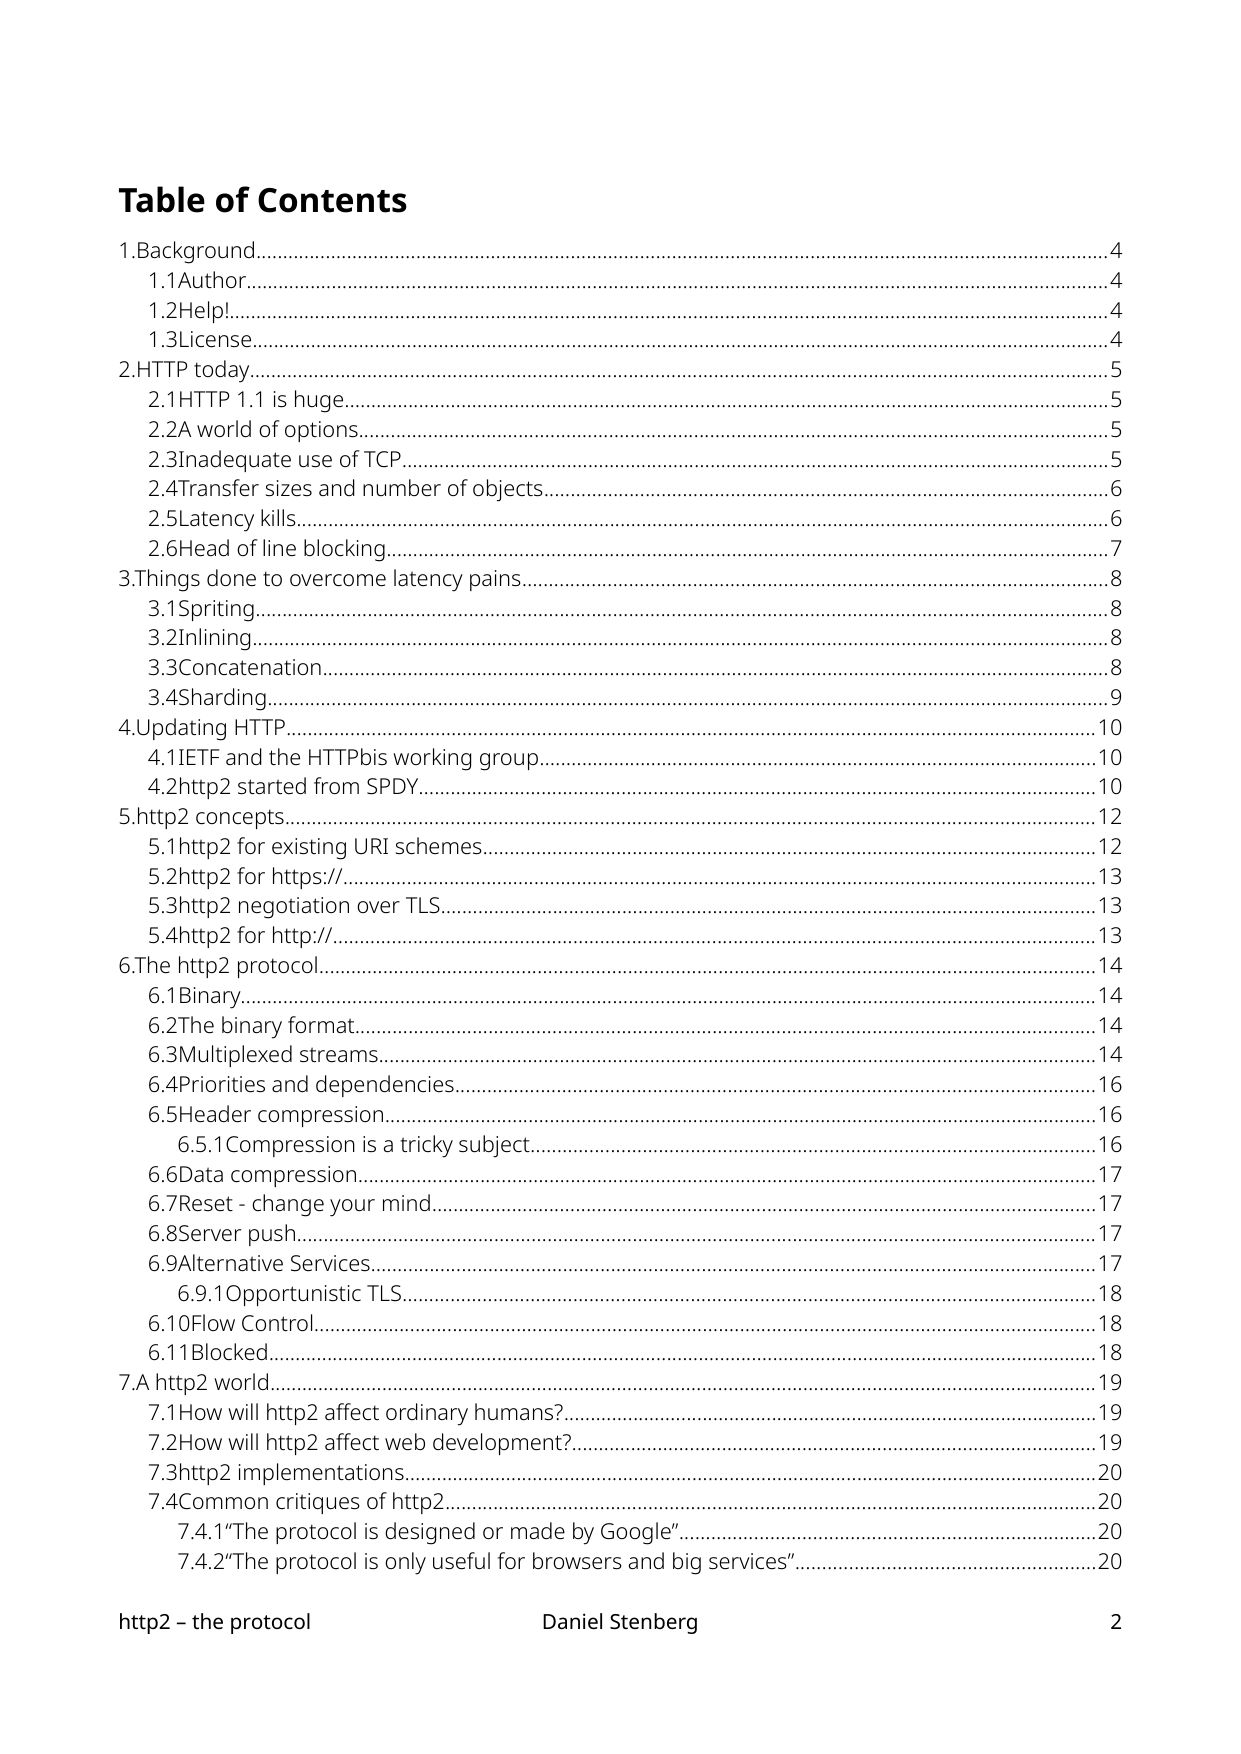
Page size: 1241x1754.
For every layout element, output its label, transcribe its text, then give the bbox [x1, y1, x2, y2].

text 6.11Blocked 18 [148, 1337, 1122, 1367]
text 2.1HTTP 1.1 is huge 5 [148, 384, 1122, 414]
text 6.8Server push 17 [148, 1218, 1122, 1248]
text 2.5Latency kills 6 [148, 503, 1122, 533]
text 6.9.1Opportunistic TLS 18 [177, 1278, 1122, 1308]
text 5.2http2 for https:// 13 [148, 861, 1122, 891]
text 1.3License 4 [148, 324, 1122, 354]
text 6.5.1Compression is a tricky subject 16 [177, 1129, 1122, 1159]
text 5.1http2 for existing URI schemes 12 [148, 831, 1122, 861]
text 6.9Alternative Services 17 [148, 1248, 1122, 1278]
text 6.1Binary 14 [148, 980, 1122, 1010]
text 7.1How will http2 affect ordinary humans? 19 [148, 1397, 1122, 1427]
text 7.A http2 world 19 [118, 1367, 1122, 1397]
text 5.http2 concepts 12 [118, 801, 1122, 831]
text 2.6Head of line blocking 7 [148, 533, 1122, 563]
text 3.3Concatenation 8 [148, 652, 1122, 682]
text 5.3http2 negotiation over TLS 13 [148, 891, 1122, 920]
text 7.4.2“The protocol is only useful for browsers and big services” 20 [177, 1546, 1122, 1576]
text 3.Things done to overcome latency pains 8 [118, 563, 1122, 593]
text 6.2The binary format 14 [148, 1010, 1122, 1039]
text 6.5Header compression 16 [148, 1099, 1122, 1129]
text 2.4Transfer sizes and number of objects 6 [148, 473, 1122, 503]
subtitle Table of Contents [118, 177, 1122, 223]
text 4.2http2 started from SPDY 10 [148, 771, 1122, 801]
text 1.1Author 4 [148, 265, 1122, 295]
text 7.2How will http2 affect web development? 19 [148, 1427, 1122, 1457]
text 4.1IETF and the HTTPbis working group 10 [148, 742, 1122, 771]
text 3.2Inlining 8 [148, 622, 1122, 652]
text 6.3Multiplexed streams 14 [148, 1039, 1122, 1069]
text 5.4http2 for http:// 13 [148, 920, 1122, 950]
text 7.3http2 implementations 20 [148, 1457, 1122, 1486]
text 2.2A world of options 5 [148, 414, 1122, 444]
text 2.HTTP today 5 [118, 354, 1122, 384]
text 3.4Sharding 9 [148, 682, 1122, 712]
text 1.Background 4 [118, 235, 1122, 265]
text 6.10Flow Control 18 [148, 1308, 1122, 1337]
text 6.7Reset - change your mind 17 [148, 1188, 1122, 1218]
text 1.2Help! 4 [148, 295, 1122, 324]
text 3.1Spriting 8 [148, 593, 1122, 622]
text 4.Updating HTTP 10 [118, 712, 1122, 742]
text 7.4.1“The protocol is designed or made by Google” 20 [177, 1516, 1122, 1546]
text 7.4Common critiques of http2 20 [148, 1486, 1122, 1516]
text 6.The http2 protocol 14 [118, 950, 1122, 980]
text 6.6Data compression 17 [148, 1159, 1122, 1188]
text 2.3Inadequate use of TCP 5 [148, 444, 1122, 473]
text 6.4Priorities and dependencies 16 [148, 1069, 1122, 1099]
